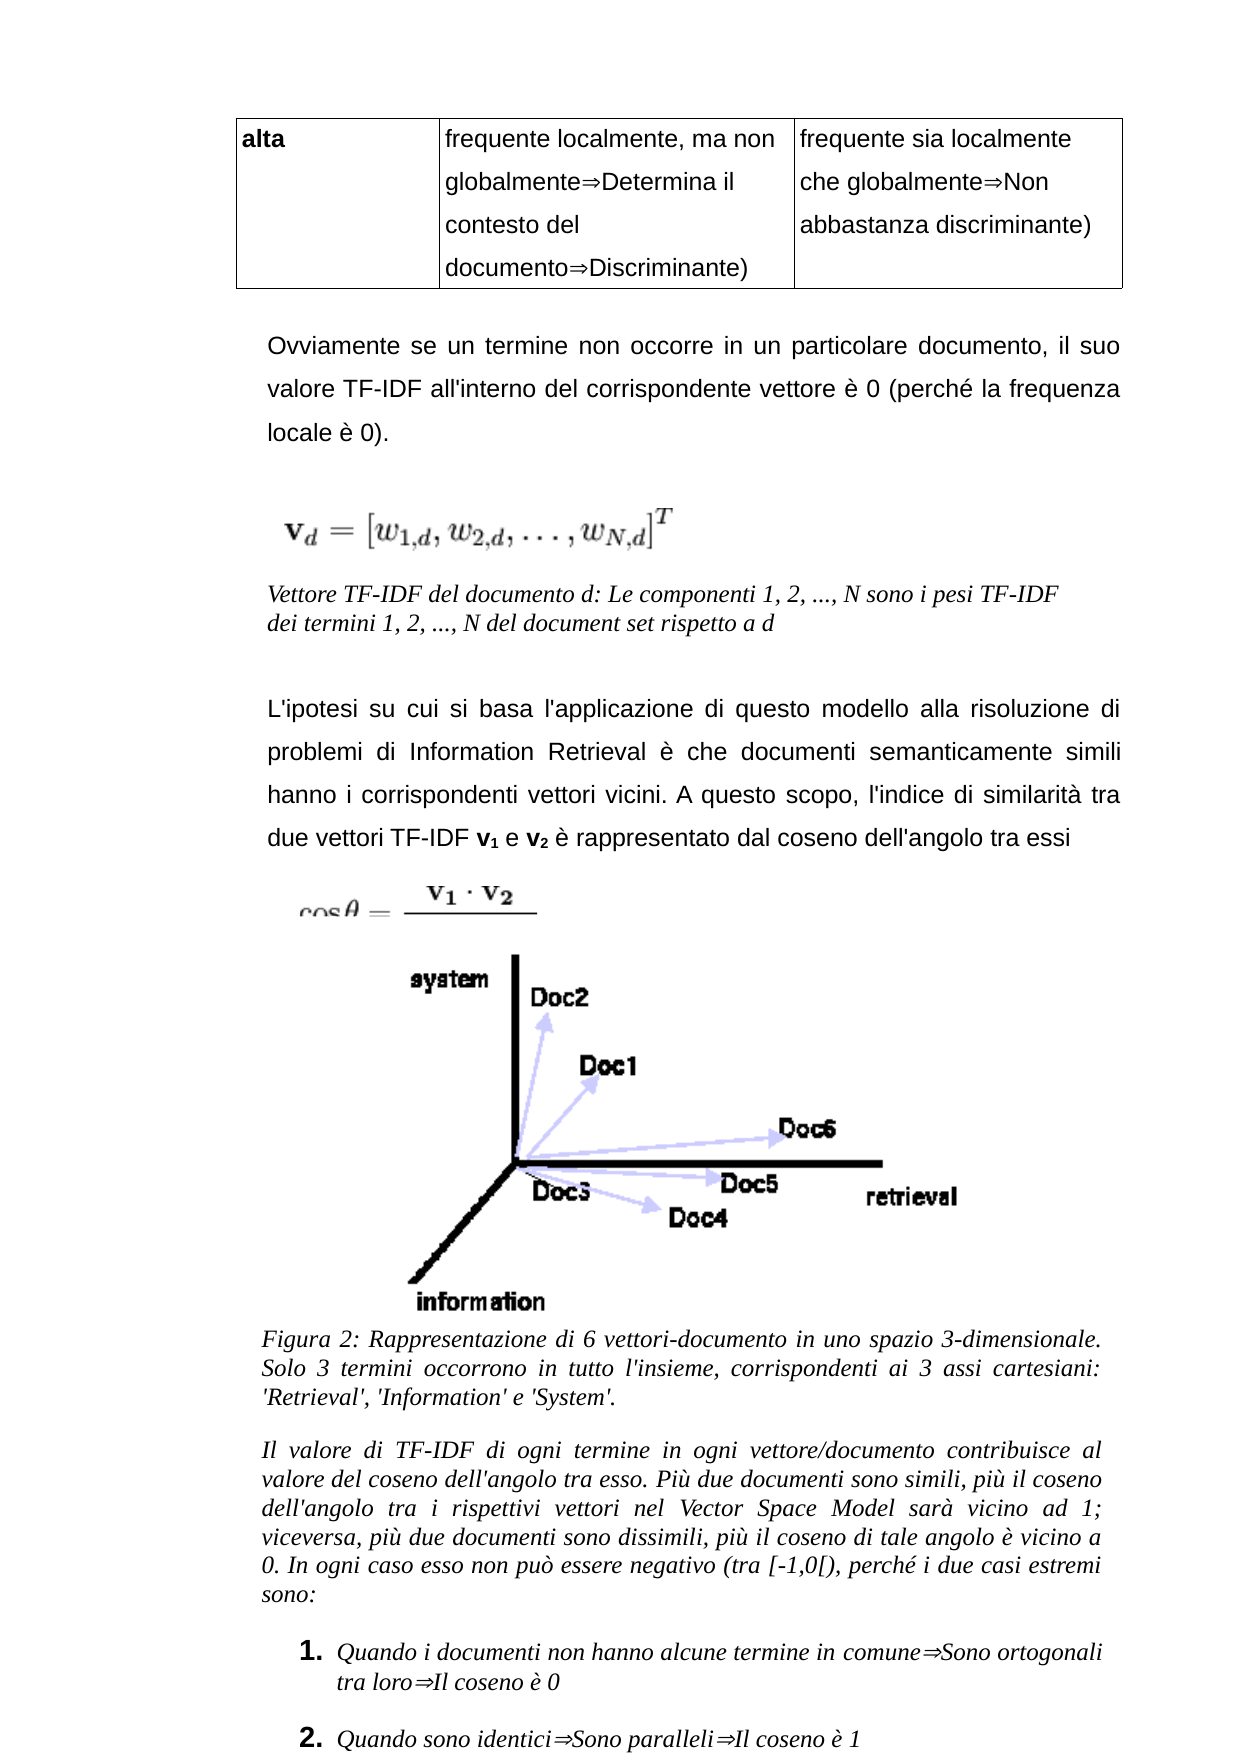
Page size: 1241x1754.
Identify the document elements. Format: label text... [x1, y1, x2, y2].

list Ovviamente se un termine non occorre in un particolare documento, il suo valore TF-IDF all'interno del corrispondente vettore è 0 (perché la frequenza locale è 0). [229, 288, 1122, 446]
table_cell alta [237, 119, 439, 288]
list Quando sono identiciSono paralleliIl coseno è 1 [299, 1720, 1105, 1754]
list L'ipotesi su cui si basa l'applicazione di questo modello alla risoluzione di problemi di Information Retrieval è che documenti semanticamente simili hanno i corrispondenti vettori vicini. A questo scopo, l'indice di similarità tra due vettori TF-IDF v1 e v2 è rappresentato dal coseno dell'angolo tra essi [229, 473, 1122, 852]
list Vettore TF-IDF del documento d: Le componenti 1, 2, ..., N sono i pesi TF-IDF dei termini 1, 2, ..., N del document set rispetto a d [267, 508, 1093, 636]
list [261, 1608, 1105, 1754]
list [261, 1411, 1105, 1436]
picture [284, 508, 673, 551]
list Quando i documenti non hanno alcune termine in comuneSono ortogonali tra loroIl coseno è 0 [299, 1633, 1105, 1695]
list Figura 2: Rappresentazione di 6 vettori-documento in uno spazio 3-dimensionale. Solo 3 termini occorrono in tutto l'insieme, corrispondenti ai 3 assi cartesiani: 'Retrieval', 'Information' e 'System'. [261, 929, 1105, 1411]
picture [381, 925, 974, 1325]
picture [299, 886, 538, 916]
table_cell frequente sia localmente che globalmenteNon abbastanza discriminante) [795, 119, 1122, 288]
list Il valore di TF-IDF di ogni termine in ogni vettore/documento contribuisce al valore del coseno dell'angolo tra esso. Più due documenti sono simili, più il coseno dell'angolo tra i rispettivi vettori nel Vector Space Model sarà vicino ad 1; viceversa, più due documenti sono dissimili, più il coseno di tale angolo è vicino a 0. In ogni caso esso non può essere negativo (tra [-1,0[), perché i due casi estremi sono: [261, 1436, 1105, 1608]
list [261, 916, 1105, 929]
table_cell frequente localmente, ma non globalmenteDetermina il contesto del documentoDiscriminante) [440, 119, 794, 288]
